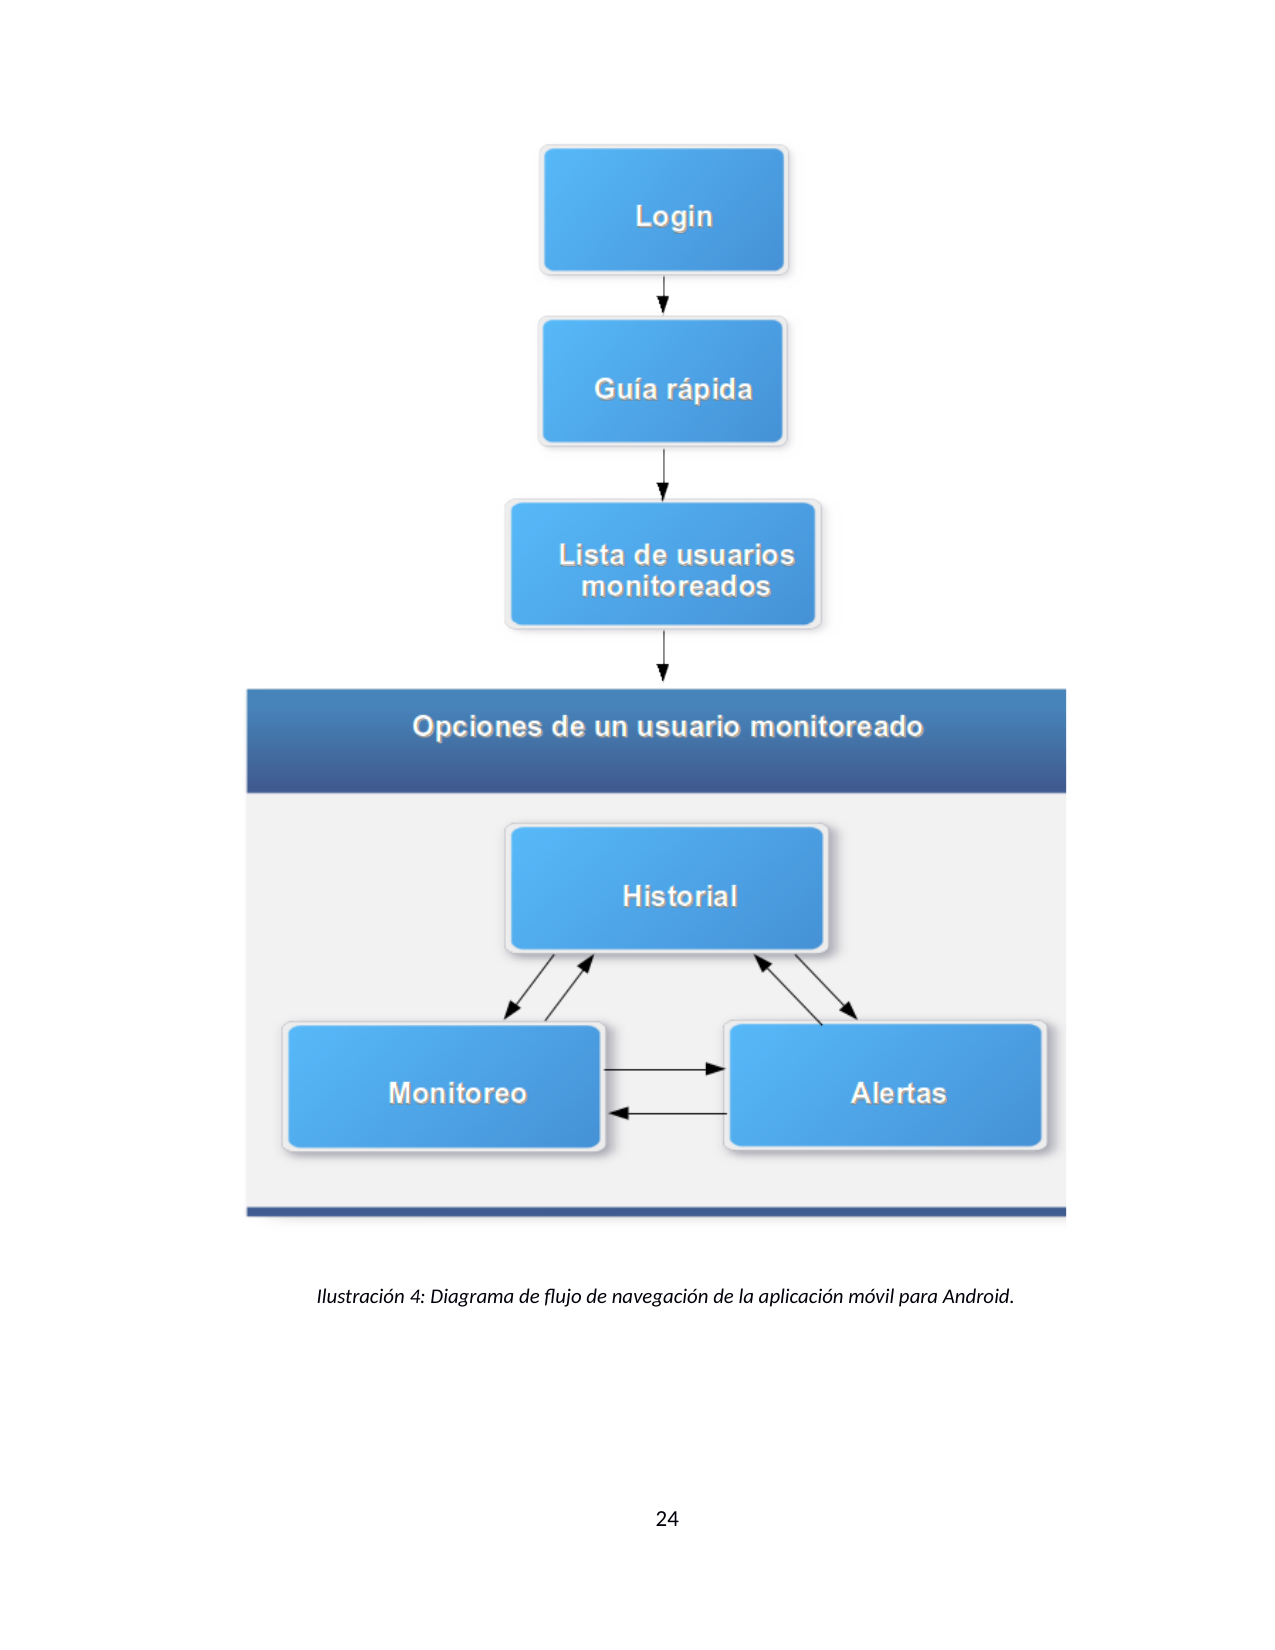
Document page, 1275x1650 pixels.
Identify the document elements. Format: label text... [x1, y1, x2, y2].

text Ilustración 4: Diagrama de flujo de navegación de la aplicación móvil para Android. [223, 1279, 1111, 1308]
picture [222, 130, 1112, 1279]
